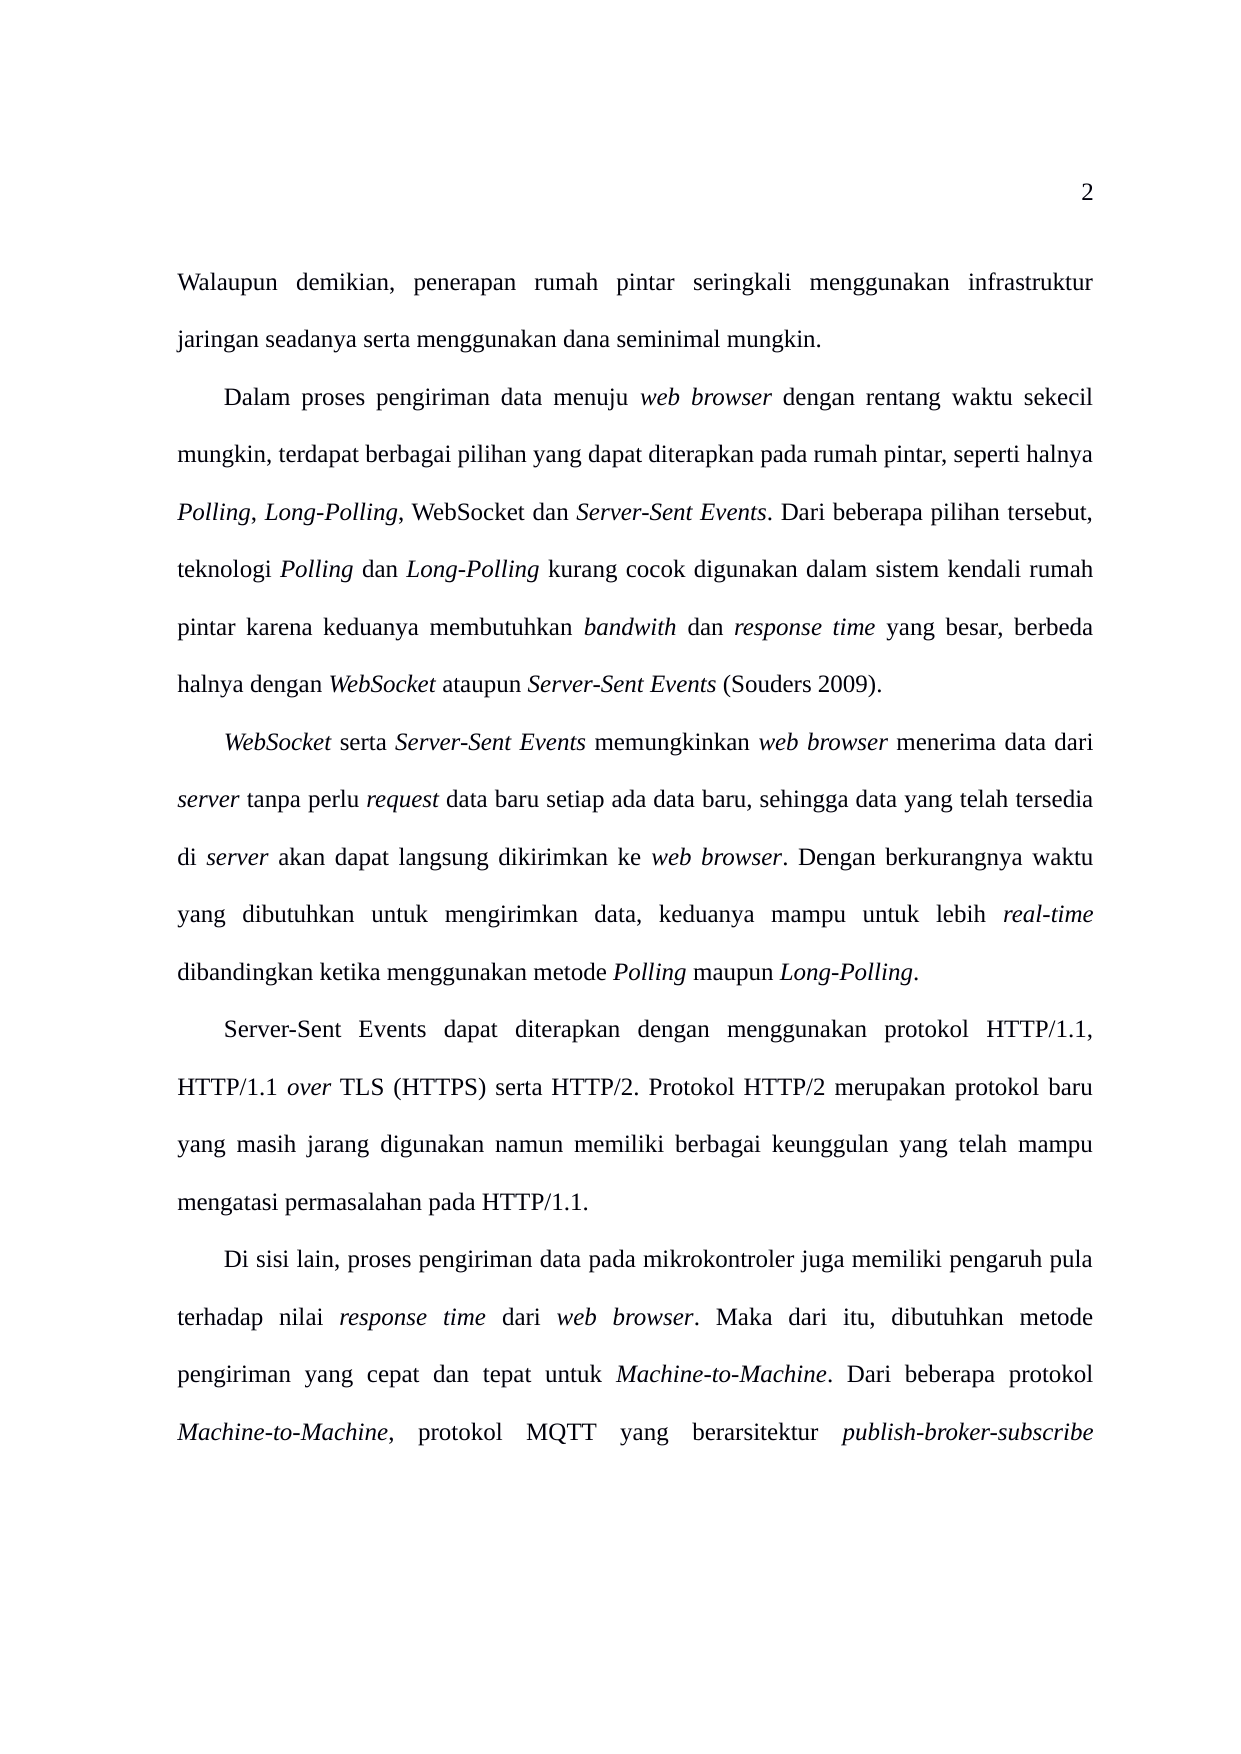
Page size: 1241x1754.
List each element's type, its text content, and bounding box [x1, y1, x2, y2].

text Server-Sent Events dapat diterapkan dengan menggunakan protokol HTTP/1.1, HTTP/1.1 over TLS (HTTPS) serta HTTP/2. Protokol HTTP/2 merupakan protokol baru yang masih jarang digunakan namun memiliki berbagai keunggulan yang telah mampu mengatasi permasalahan pada HTTP/1.1. [177, 1014, 1093, 1216]
text Di sisi lain, proses pengiriman data pada mikrokontroler juga memiliki pengaruh pula terhadap nilai response time dari web browser. Maka dari itu, dibutuhkan metode pengiriman yang cepat dan tepat untuk Machine-to-Machine. Dari beberapa protokol Machine-to-Machine, protokol MQTT yang berarsitektur publish-broker-subscribe [177, 1244, 1093, 1446]
text Walaupun demikian, penerapan rumah pintar seringkali menggunakan infrastruktur jaringan seadanya serta menggunakan dana seminimal mungkin. [177, 267, 1093, 353]
text Dalam proses pengiriman data menuju web browser dengan rentang waktu sekecil mungkin, terdapat berbagai pilihan yang dapat diterapkan pada rumah pintar, seperti halnya Polling, Long-Polling, WebSocket dan Server-Sent Events. Dari beberapa pilihan tersebut, teknologi Polling dan Long-Polling kurang cocok digunakan dalam sistem kendali rumah pintar karena keduanya membutuhkan bandwith dan response time yang besar, berbeda halnya dengan WebSocket ataupun Server-Sent Events (Souders 2009)⁠. [177, 382, 1093, 698]
text WebSocket serta Server-Sent Events memungkinkan web browser menerima data dari server tanpa perlu request data baru setiap ada data baru, sehingga data yang telah tersedia di server akan dapat langsung dikirimkan ke web browser. Dengan berkurangnya waktu yang dibutuhkan untuk mengirimkan data, keduanya mampu untuk lebih real-time dibandingkan ketika menggunakan metode Polling maupun Long-Polling. [177, 727, 1093, 986]
